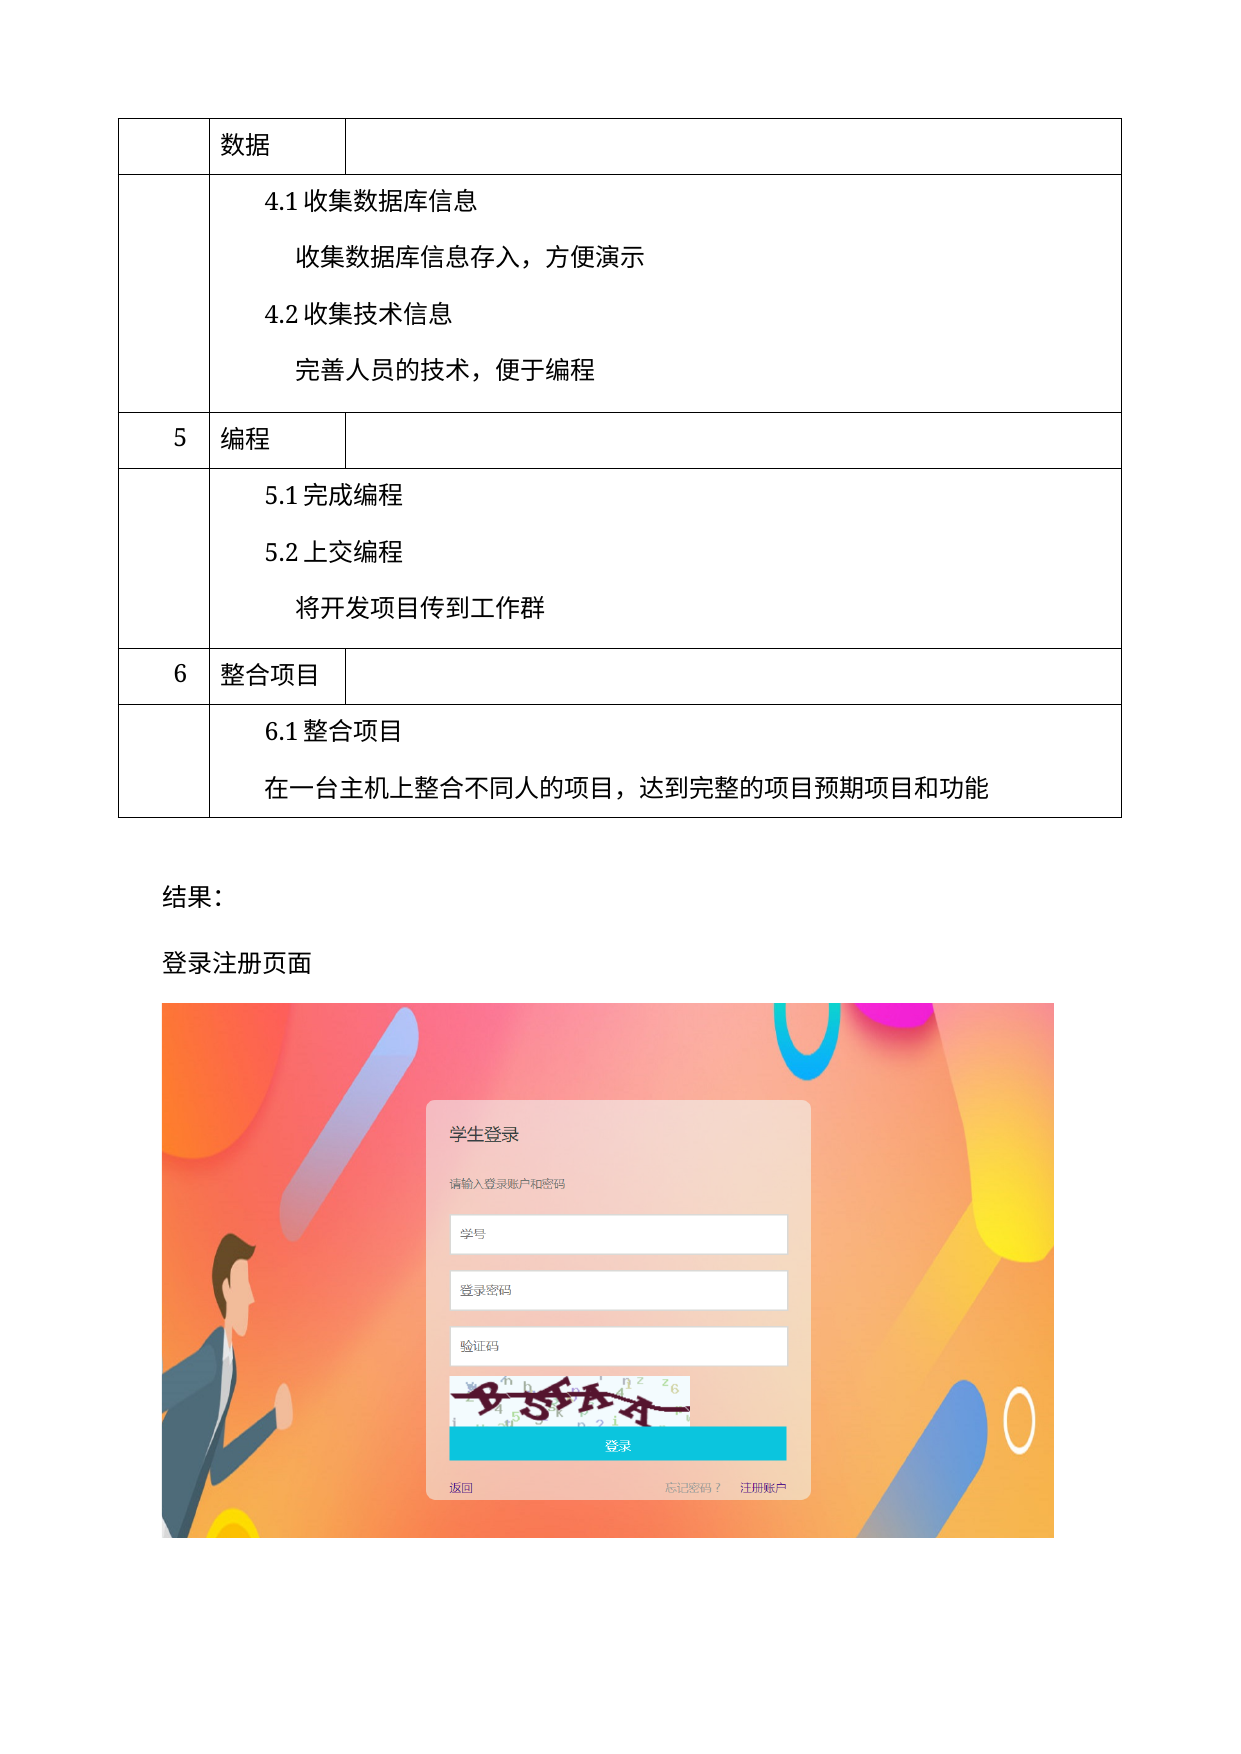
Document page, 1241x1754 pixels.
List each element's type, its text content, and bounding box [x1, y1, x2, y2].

table_cell [119, 119, 209, 174]
table_cell 5.1完成编程 5.2上交编程 将开发项目传到工作群 [210, 469, 1121, 648]
table_cell [346, 649, 1121, 704]
table_cell 5 [119, 413, 209, 468]
table_cell 6 [119, 649, 209, 704]
table_cell 6.1整合项目 在一台主机上整合不同人的项目，达到完整的项目预期项目和功能 [210, 705, 1121, 817]
table_cell [346, 413, 1121, 468]
table_cell [119, 469, 209, 648]
table_cell 整合项目 [210, 649, 345, 704]
table_cell 数据 [210, 119, 345, 174]
table_cell [346, 119, 1121, 174]
text 登录注册页面 [118, 944, 1122, 980]
text 结果： [118, 878, 1122, 914]
table_cell [119, 705, 209, 817]
table_cell 编程 [210, 413, 345, 468]
table_cell 4.1收集数据库信息 收集数据库信息存入，方便演示 4.2收集技术信息 完善人员的技术，便于编程 [210, 175, 1121, 412]
table_cell [119, 175, 209, 412]
